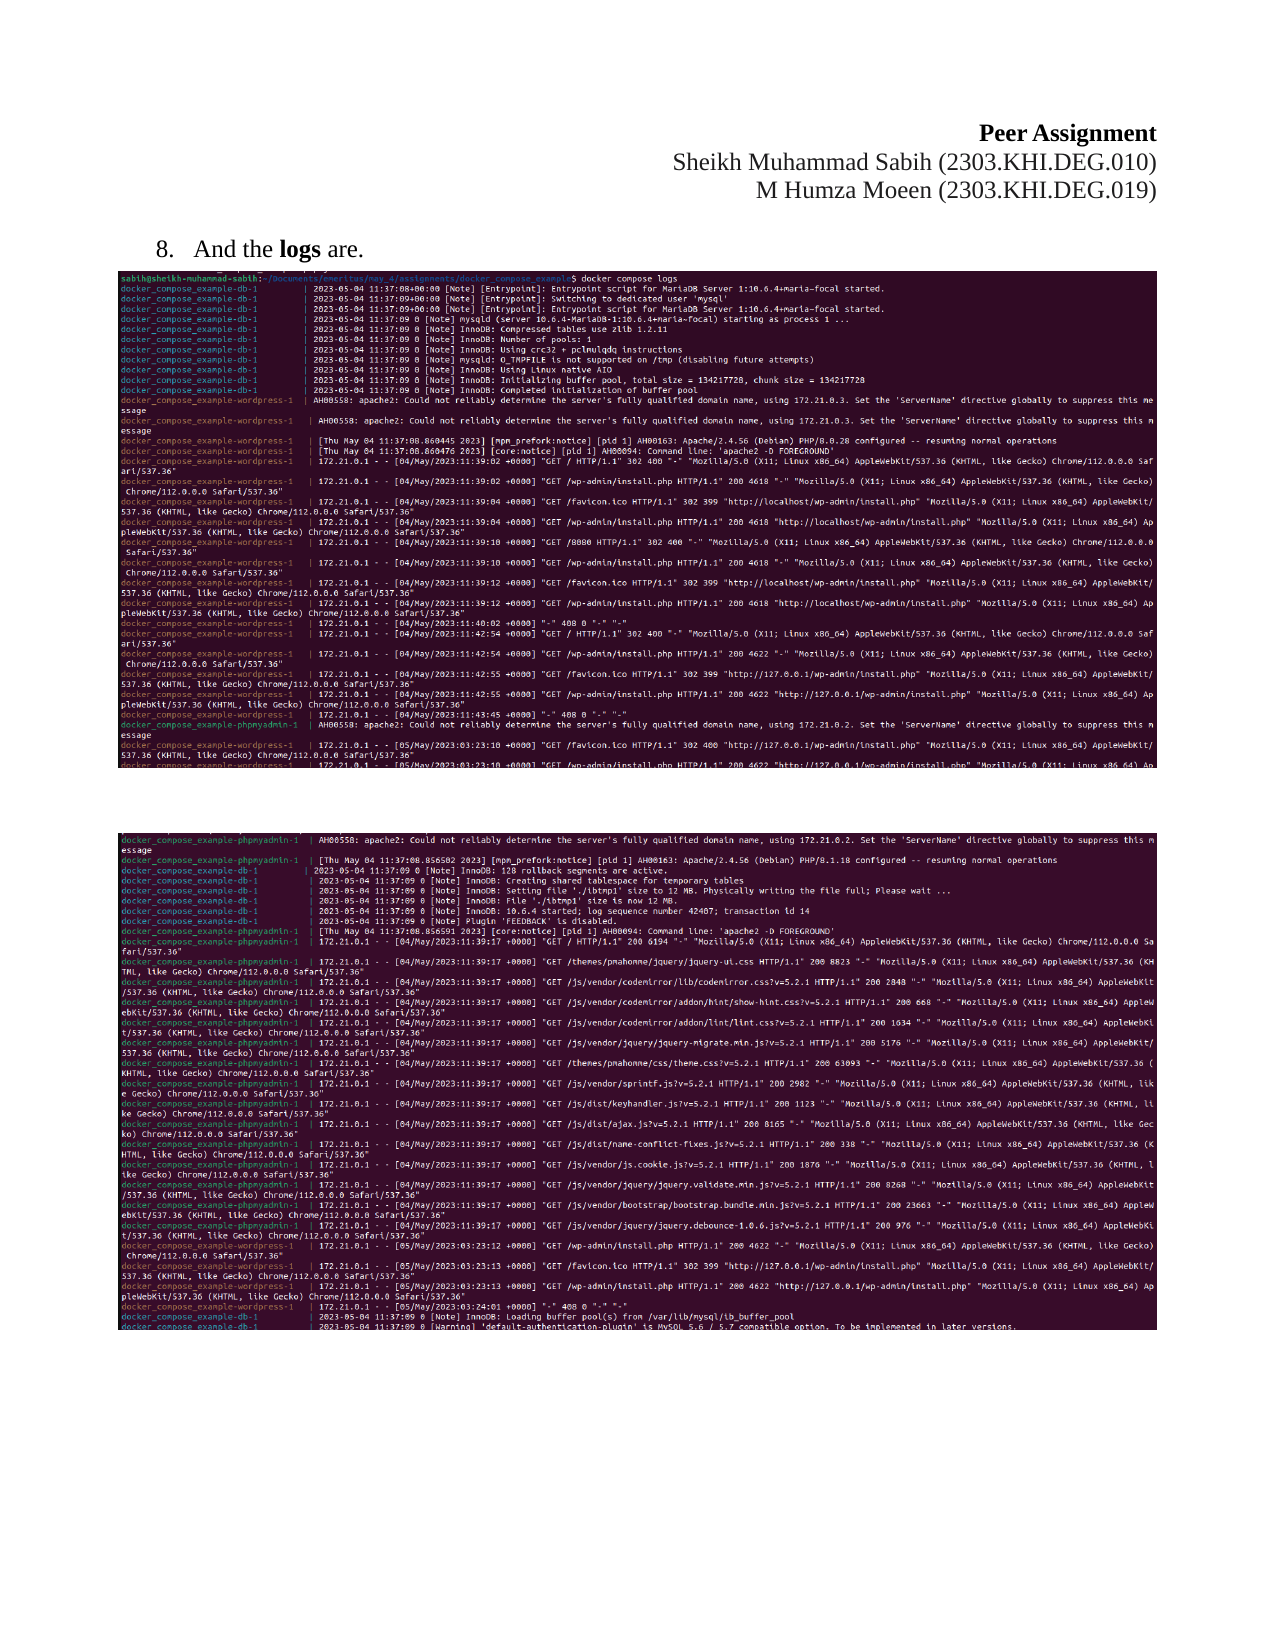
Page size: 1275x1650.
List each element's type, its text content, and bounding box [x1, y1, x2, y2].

picture [118, 833, 1157, 1330]
list And the logs are. [156, 234, 1157, 263]
picture [118, 271, 1157, 768]
